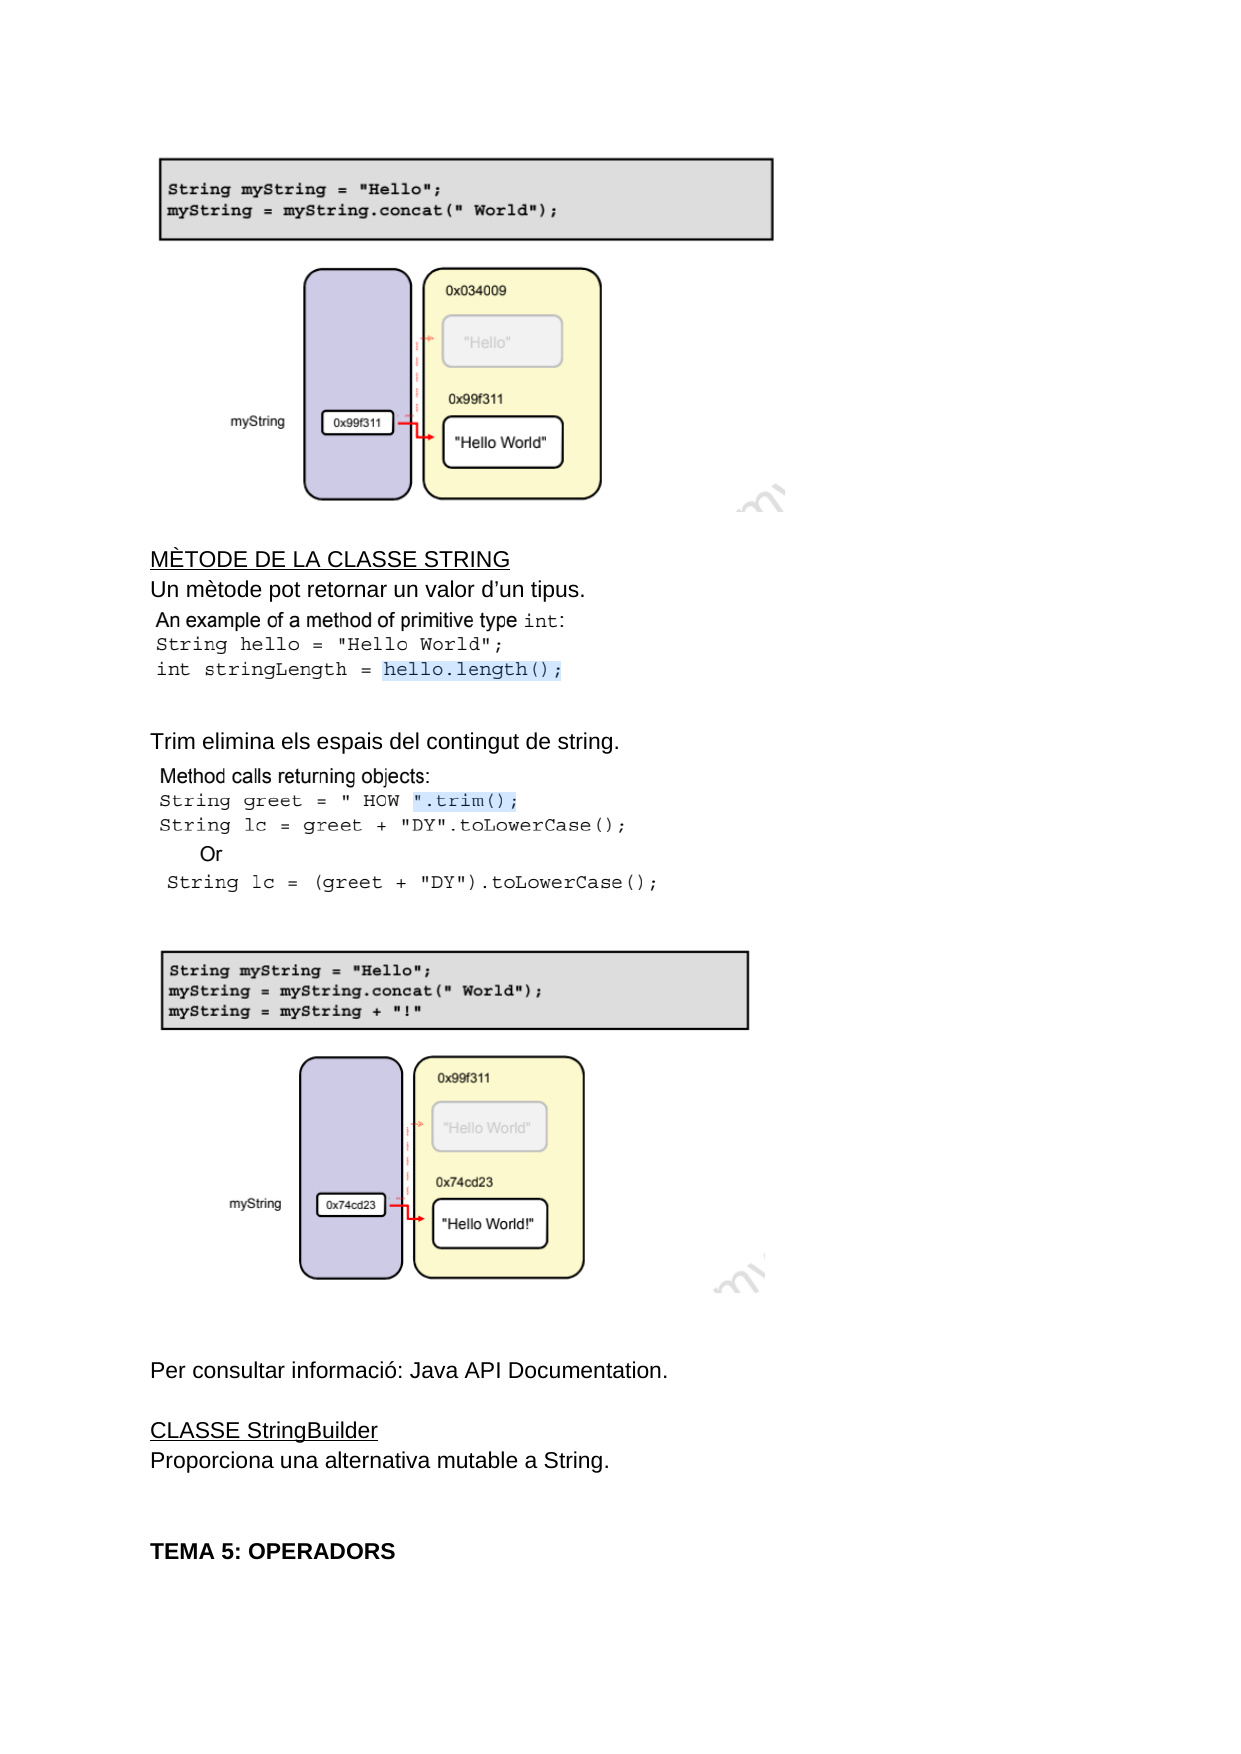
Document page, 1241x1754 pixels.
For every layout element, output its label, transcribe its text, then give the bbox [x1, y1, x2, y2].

text CLASSE StringBuilder [150, 1417, 1090, 1444]
picture [150, 606, 571, 685]
picture [150, 150, 786, 512]
text TEMA 5: OPERADORS [150, 1538, 1090, 1564]
text Proporciona una alternativa mutable a String. [150, 1447, 1090, 1474]
picture [150, 758, 666, 905]
text Trim elimina els espais del contingut de string. [150, 728, 1090, 754]
text Un mètode pot retornar un valor d’un tipus. [150, 576, 1090, 602]
text Per consultar informació: Java API Documentation. [150, 1357, 1090, 1383]
text MÈTODE DE LA CLASSE STRING [150, 546, 1090, 572]
picture [632, 938, 765, 1293]
